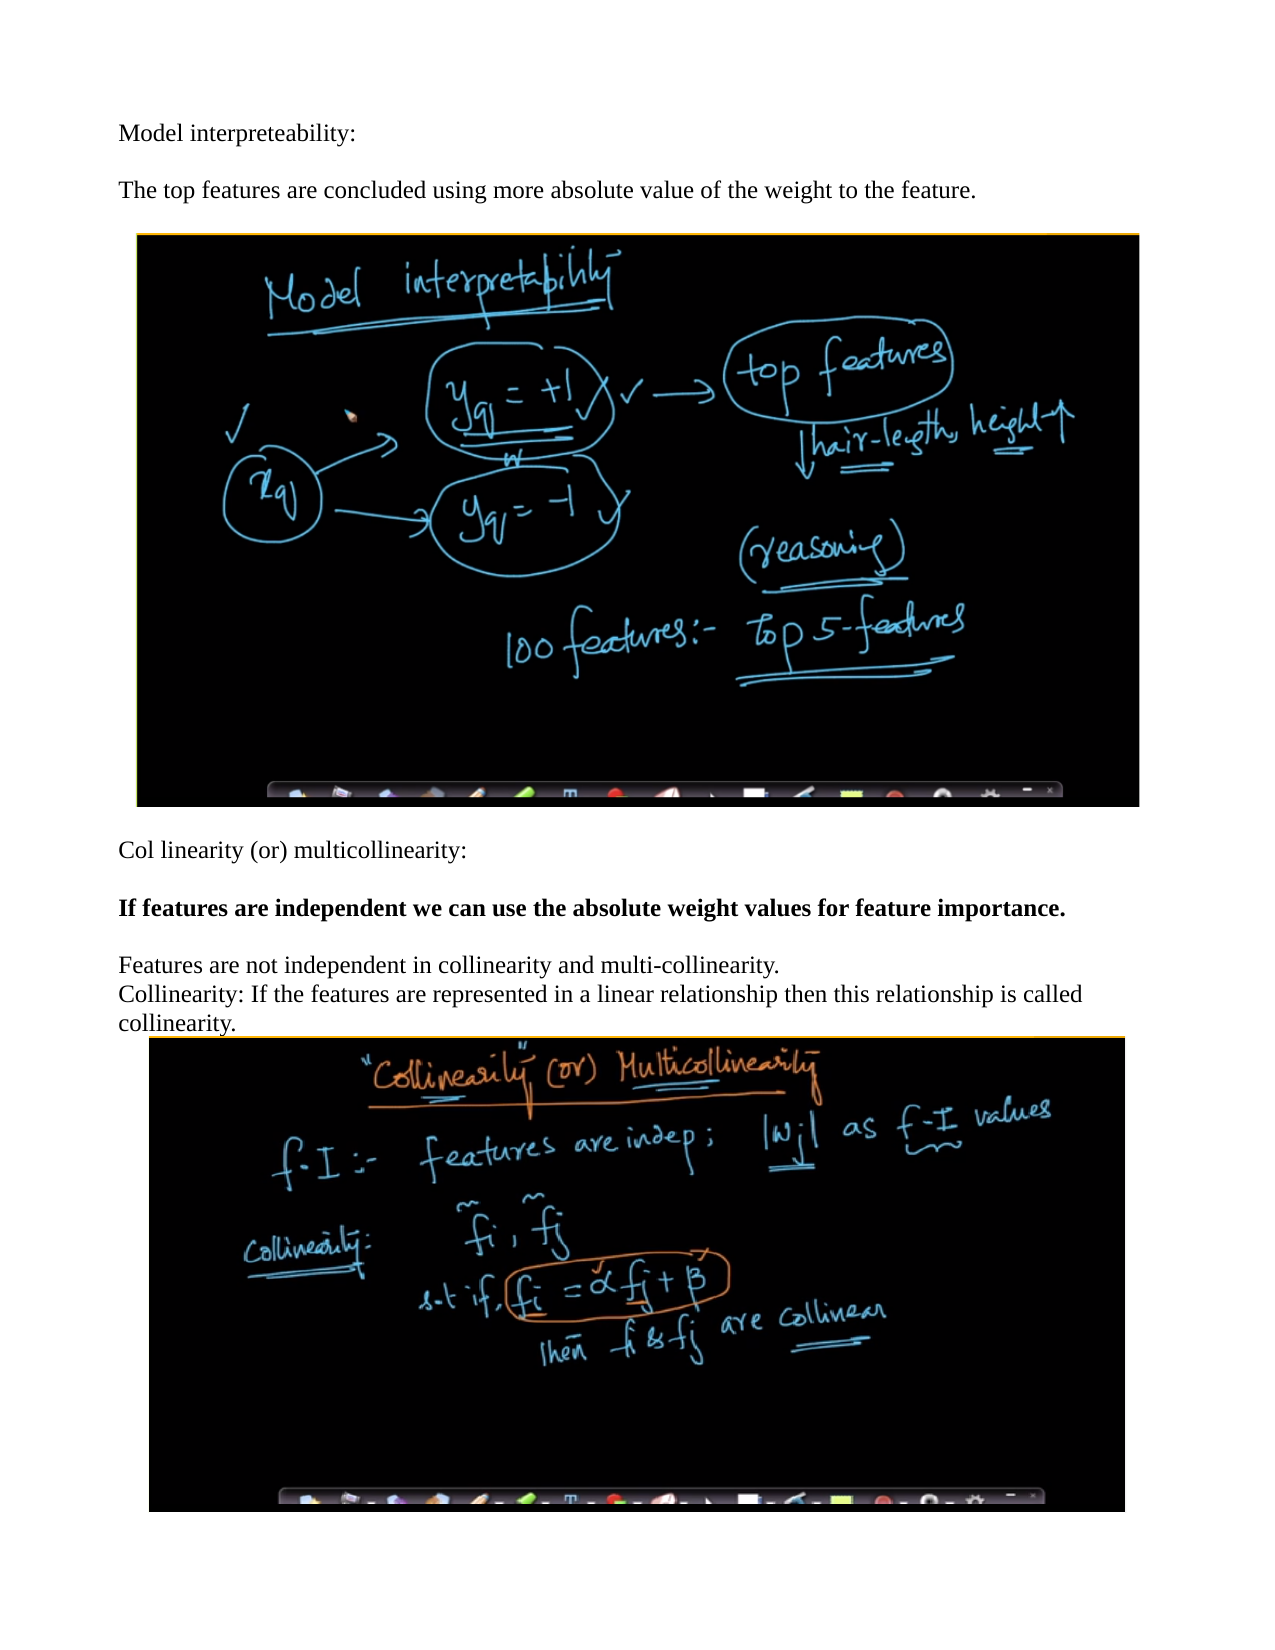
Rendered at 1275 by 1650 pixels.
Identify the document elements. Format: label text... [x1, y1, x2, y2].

text Model interpreteability: [118, 118, 1157, 147]
picture [135, 233, 1140, 807]
text If features are independent we can use the absolute weight values for feature importance. [118, 893, 1157, 921]
text Features are not independent in collinearity and multi-collinearity. [118, 950, 1157, 979]
picture [148, 1036, 1127, 1513]
text Collinearity: If the features are represented in a linear relationship then this relationship is called collinearity. [118, 979, 1157, 1036]
text The top features are concluded using more absolute value of the weight to the feature. [118, 176, 1157, 204]
text Col linearity (or) multicollinearity: [118, 835, 1157, 864]
